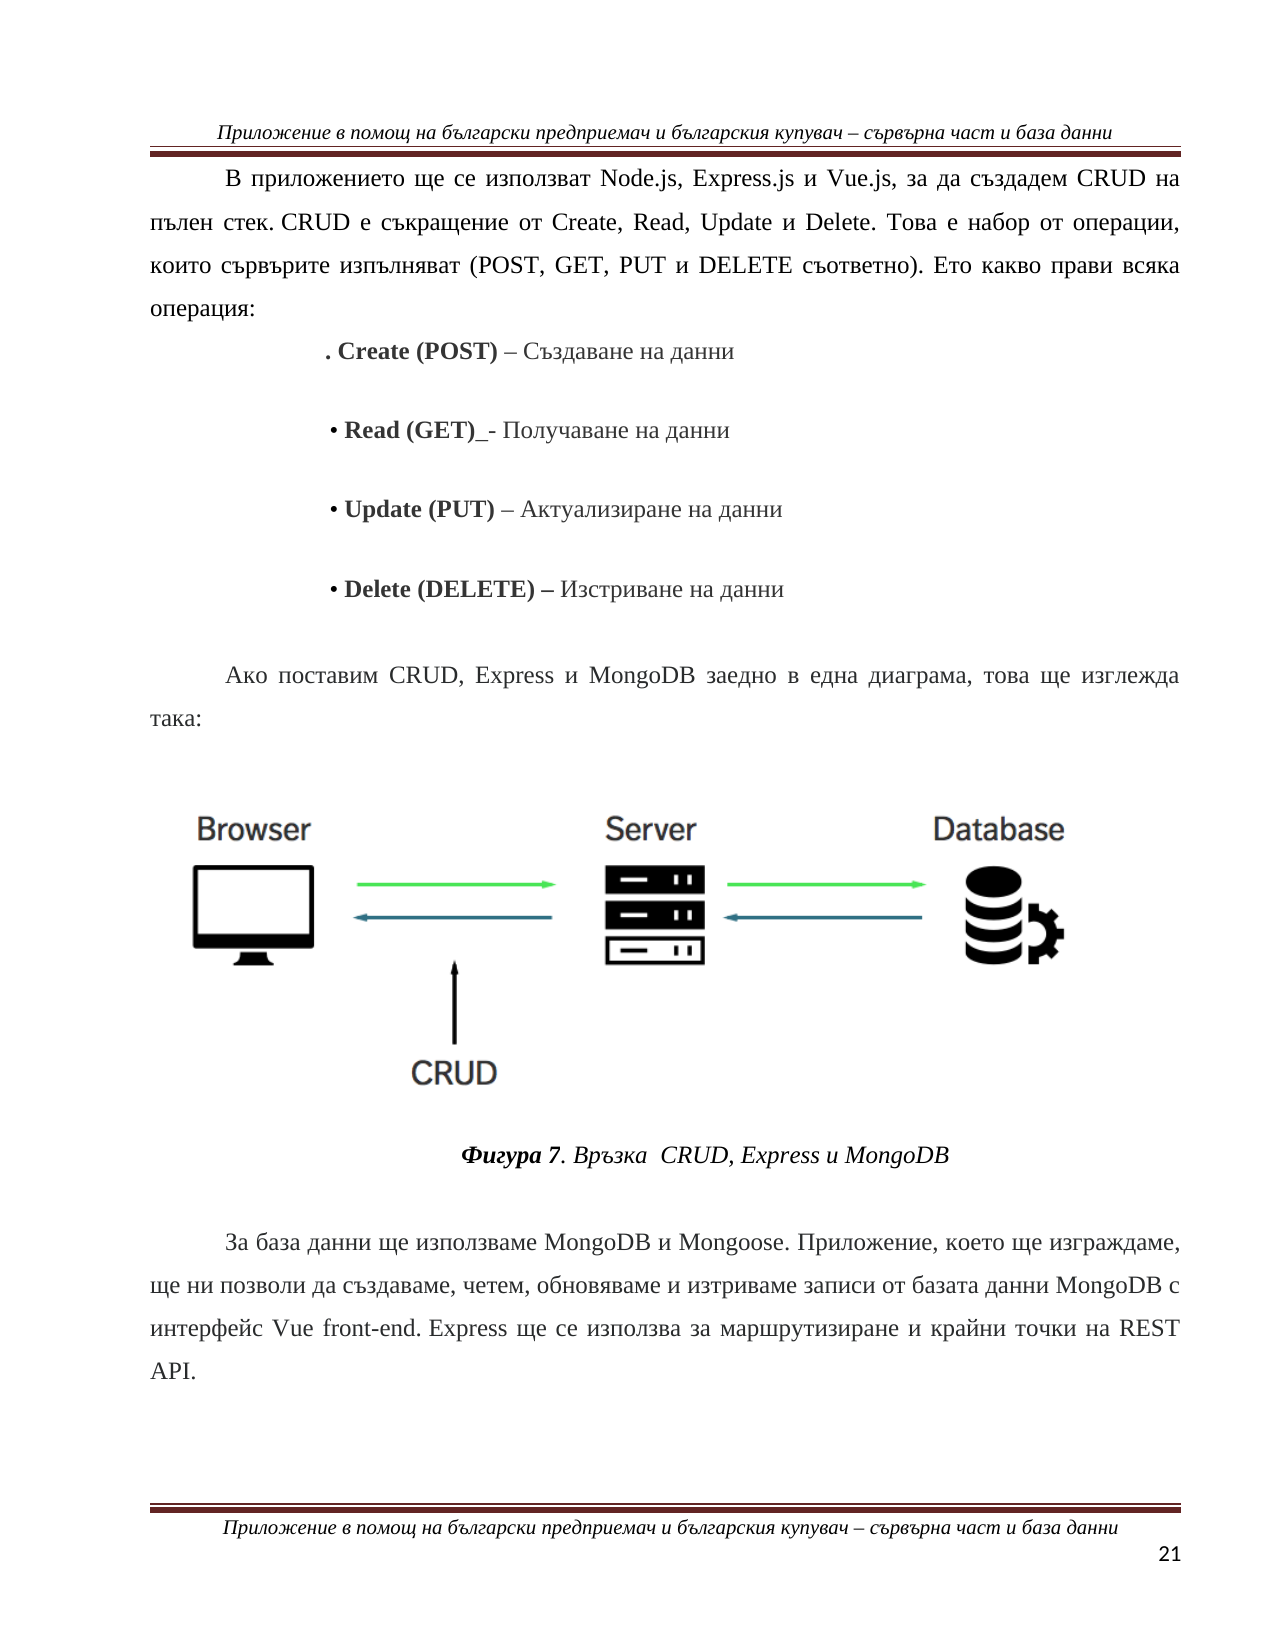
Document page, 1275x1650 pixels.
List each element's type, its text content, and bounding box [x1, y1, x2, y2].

list Delete (DELETE) – Изстриване на данни [150, 574, 1180, 602]
text . Create (POST) – Създаване на данни [150, 336, 1181, 365]
text Фигура 7. Връзка CRUD, Express и MongoDB [150, 1126, 1181, 1169]
text Ако поставим CRUD, Express и MongoDB заедно в една диаграма, това ще изглежда така: [150, 660, 1181, 732]
list Read (GET)_- Получаване на данни [150, 416, 820, 444]
text В приложението ще се използват Node.js, Express.js и Vue.js, за да създадем CRUD на пълен стек. CRUD е съкращение от Create, Read, Update и Delete. Това е набор от операции, които сървърите изпълняват (POST, GET, PUT и DELETE съответно). Ето какво прави всяка операция: [150, 159, 1181, 322]
text За база данни ще използваме MongoDB и Mongoose. Приложение, което ще изграждаме, ще ни позволи да създаваме, четем, обновяваме и изтриваме записи от базата данни MongoDB с интерфейс Vue front-end. Express ще се използва за маршрутизиране и крайни точки на REST API. [150, 1227, 1181, 1385]
list Update (PUT) – Актуализиране на данни [150, 494, 1181, 523]
picture [150, 746, 1182, 1126]
